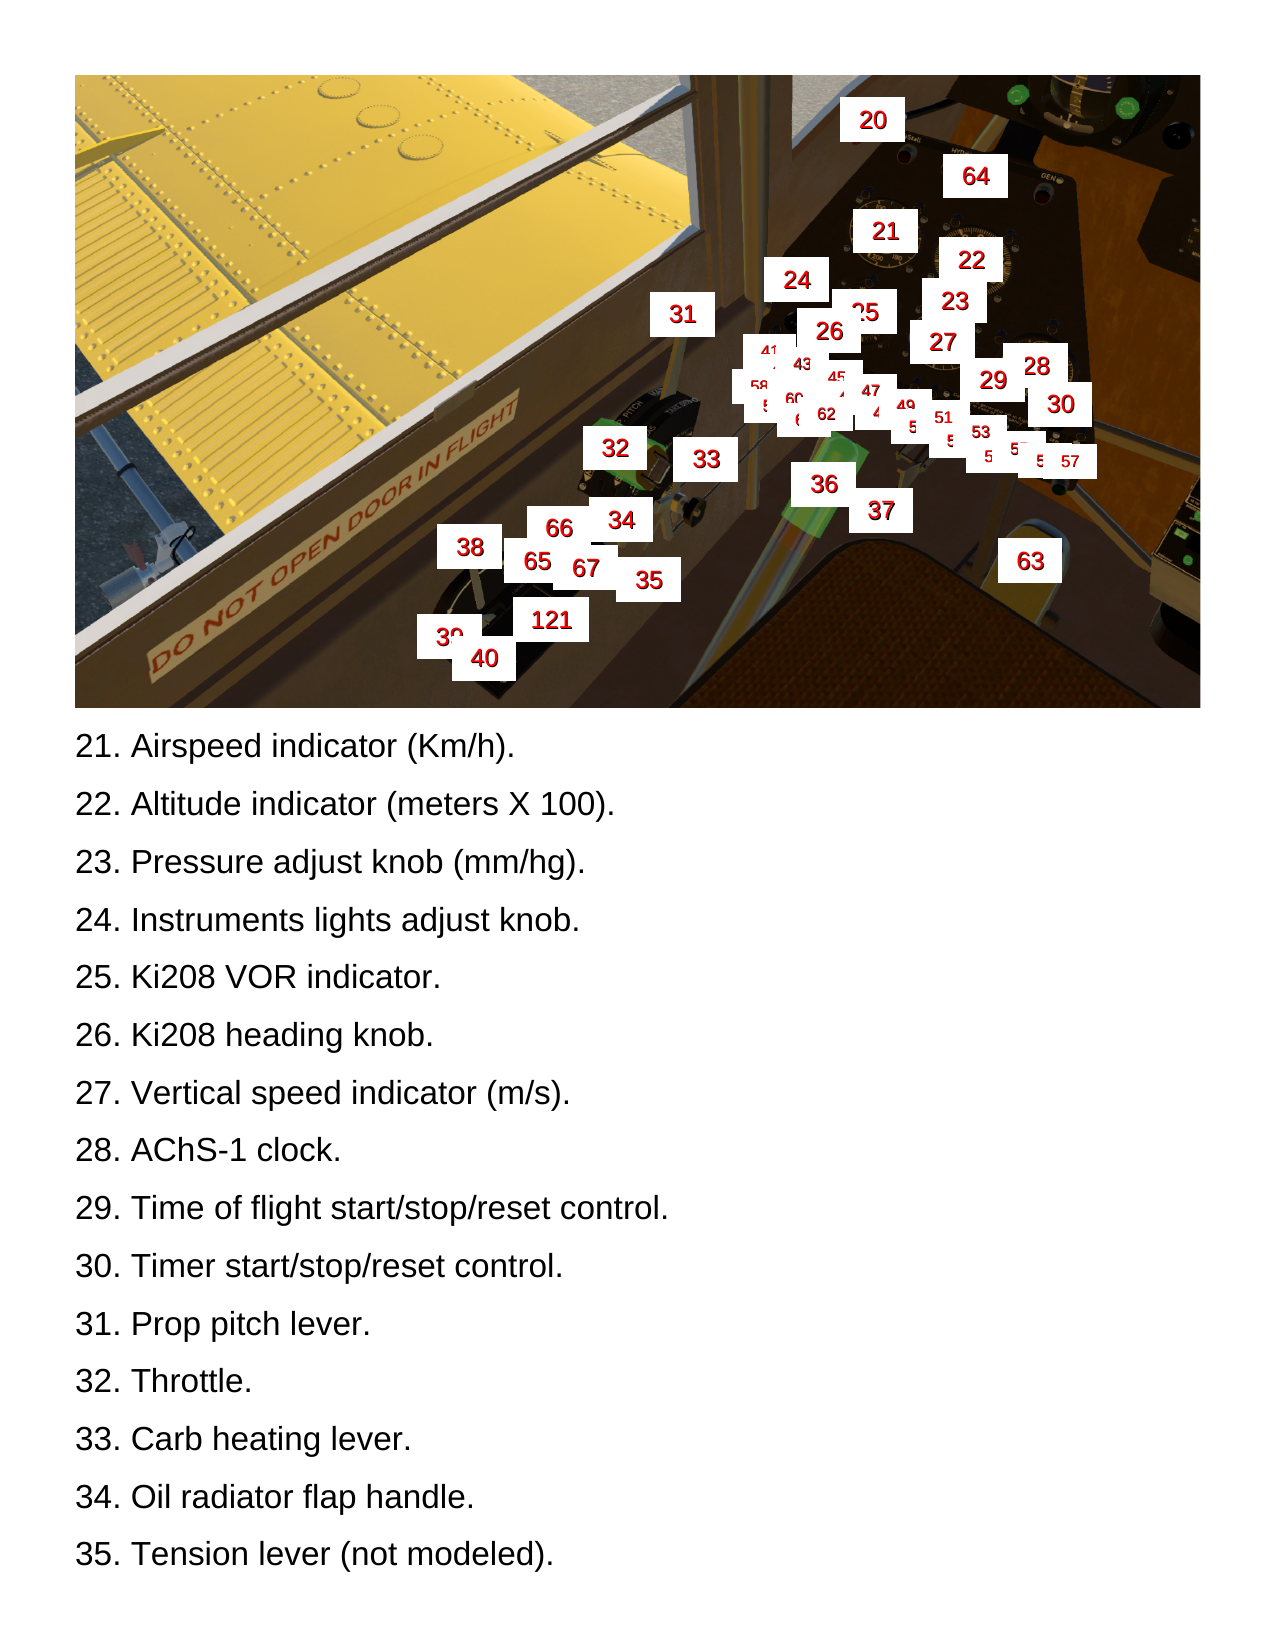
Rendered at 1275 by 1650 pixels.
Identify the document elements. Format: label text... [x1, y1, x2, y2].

text 28. AChS-1 clock. [75, 1130, 1200, 1169]
text 63 [1013, 546, 1047, 574]
text 30. Timer start/stop/reset control. [75, 1246, 1200, 1284]
text 54 [981, 446, 992, 466]
text 41 [758, 342, 781, 354]
text 43 [790, 354, 814, 373]
text 27. Vertical speed indicator (m/s). [75, 1073, 1200, 1111]
text 22. Altitude indicator (meters X 100). [75, 784, 1200, 823]
text 26. Ki208 heading knob. [75, 1015, 1200, 1053]
text 26 [812, 316, 846, 344]
text 364 [806, 469, 841, 499]
text 32. Throttle. [75, 1361, 1200, 1400]
text 121 [528, 604, 574, 633]
text 59 [759, 396, 767, 415]
text 21. Airspeed indicator (Km/h). [75, 726, 1200, 765]
text 31 [665, 299, 700, 328]
text 24. Instruments lights adjust knob. [75, 899, 1200, 938]
text 28 [1018, 351, 1053, 379]
text 23 [937, 286, 972, 314]
text 34 [604, 504, 638, 533]
text 53 [968, 422, 992, 439]
text 31. Prop pitch lever. [75, 1303, 1200, 1342]
text 24 [779, 265, 814, 294]
text 20 [855, 104, 890, 133]
text 30 [1043, 389, 1077, 418]
text 52 [944, 431, 966, 450]
text 62 [814, 404, 838, 423]
text 29 [975, 365, 1010, 394]
text 25. Ki208 VOR indicator. [75, 957, 1200, 996]
text 58 [747, 377, 771, 389]
text 45 [825, 368, 848, 381]
text 40 [467, 643, 501, 672]
text 39 [432, 622, 467, 650]
text 50 [906, 417, 929, 436]
text 21 [868, 216, 903, 245]
text 35 [631, 565, 666, 593]
text 57 [1058, 452, 1082, 471]
text 46 [834, 388, 844, 397]
text 42 [767, 361, 775, 369]
text 37 [864, 496, 898, 524]
text 55 [1007, 439, 1031, 458]
text 60 [782, 389, 806, 403]
text 25 [847, 297, 882, 326]
text 33 [688, 444, 723, 473]
text 48 [870, 403, 879, 422]
text 47 [859, 381, 882, 396]
text 27 [925, 327, 960, 356]
text 49 [894, 396, 917, 409]
text 64 [958, 161, 993, 190]
text 67 [568, 553, 603, 582]
text 66 [542, 513, 576, 542]
text 35. Tension lever (not modeled). [75, 1534, 1200, 1573]
text 38 [452, 532, 487, 561]
text 32 [598, 433, 632, 462]
text 22 [954, 245, 988, 274]
picture [75, 75, 1201, 708]
text 34. Oil radiator flap handle. [75, 1477, 1200, 1515]
text 61 [792, 410, 799, 429]
text 65 [519, 546, 553, 574]
text 29. Time of flight start/stop/reset control. [75, 1188, 1200, 1227]
text 56 [1033, 451, 1043, 470]
text 33. Carb heating lever. [75, 1419, 1200, 1457]
text 51 [931, 407, 955, 423]
text 23. Pressure adjust knob (mm/hg). [75, 842, 1200, 880]
